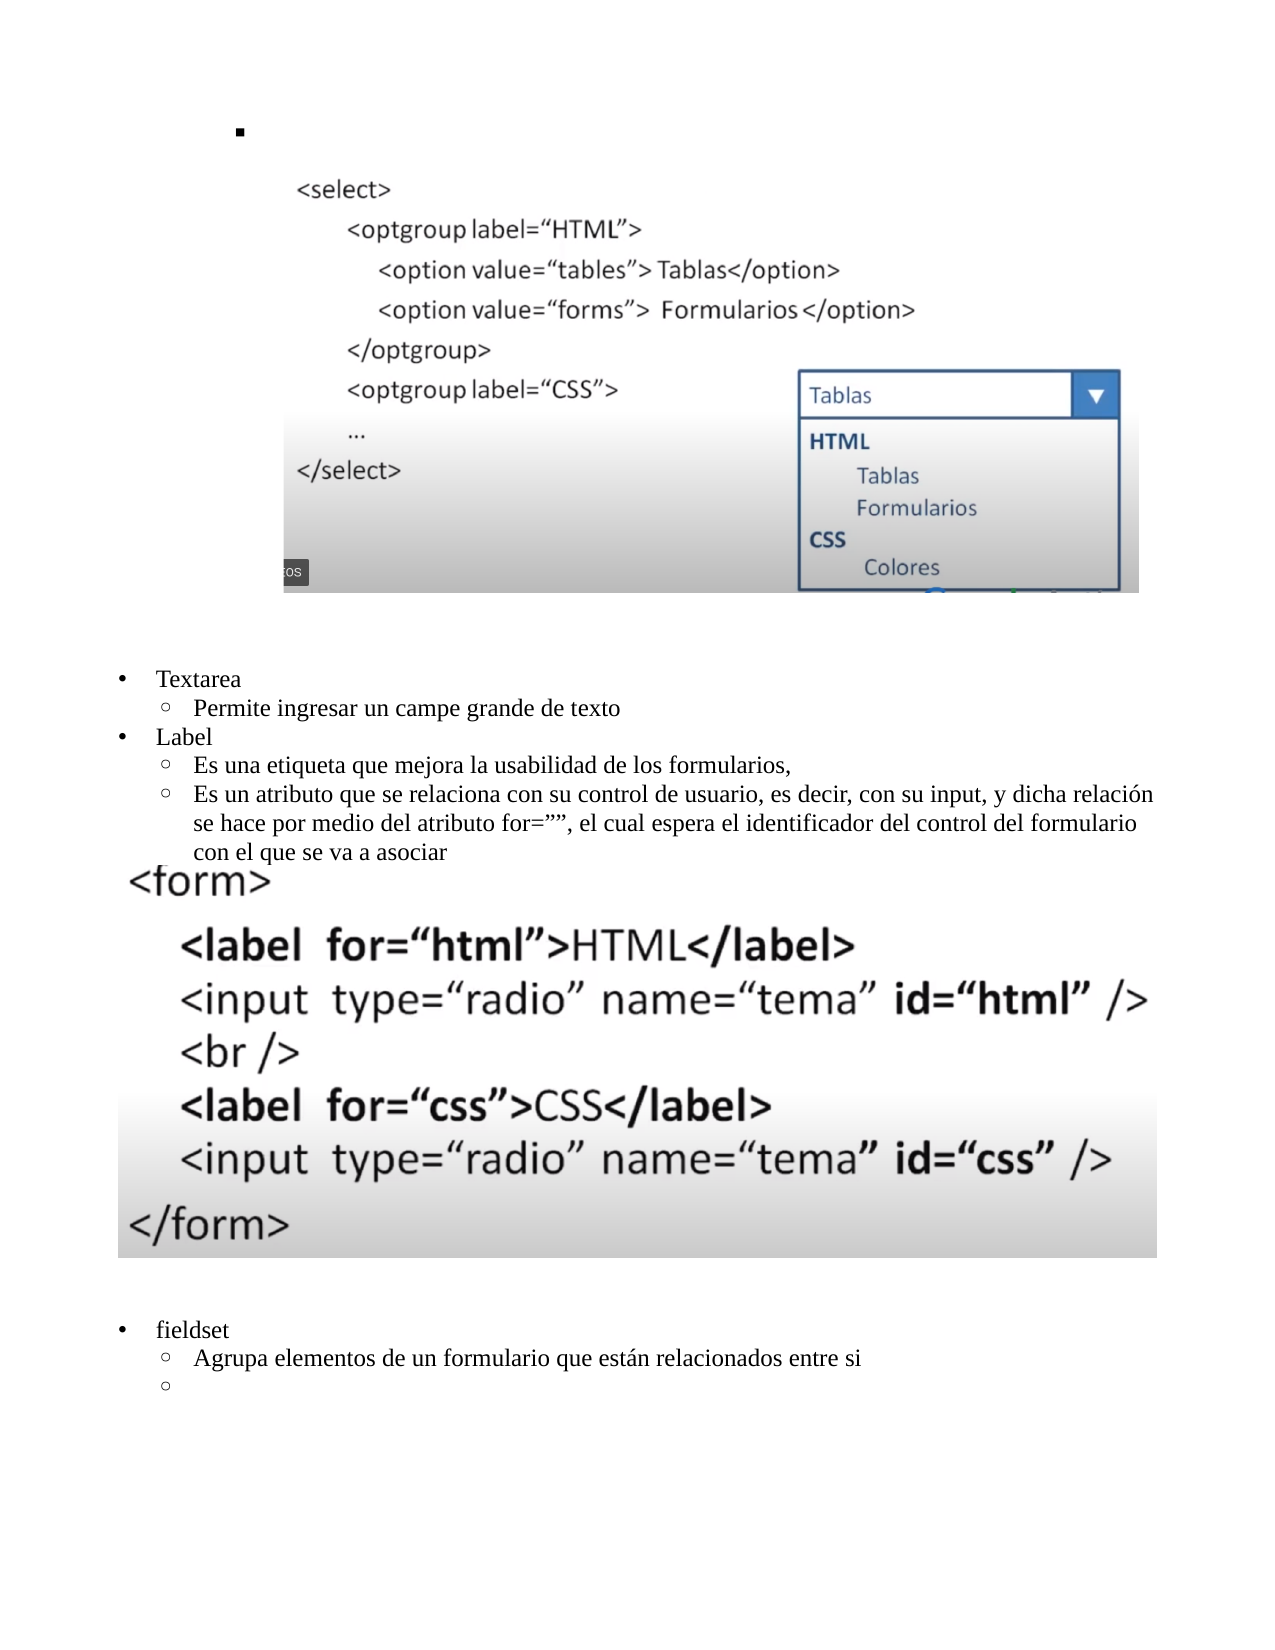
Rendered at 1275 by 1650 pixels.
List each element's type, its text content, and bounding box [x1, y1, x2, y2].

list Es una etiqueta que mejora la usabilidad de los formularios, [156, 751, 1157, 779]
list Permite ingresar un campe grande de texto [156, 693, 1157, 722]
list Label [118, 722, 1157, 751]
picture [283, 176, 1139, 593]
picture [118, 865, 1157, 1258]
list Agrupa elementos de un formulario que están relacionados entre si [156, 1343, 1157, 1372]
list Es un atributo que se relaciona con su control de usuario, es decir, con su input, y dicha relación se hace por medio del atributo for=””, el cual espera el identificador del control del formulario con el que se va a asociar [156, 779, 1157, 865]
list Textarea [118, 664, 1157, 693]
list fieldset [118, 1315, 1157, 1343]
